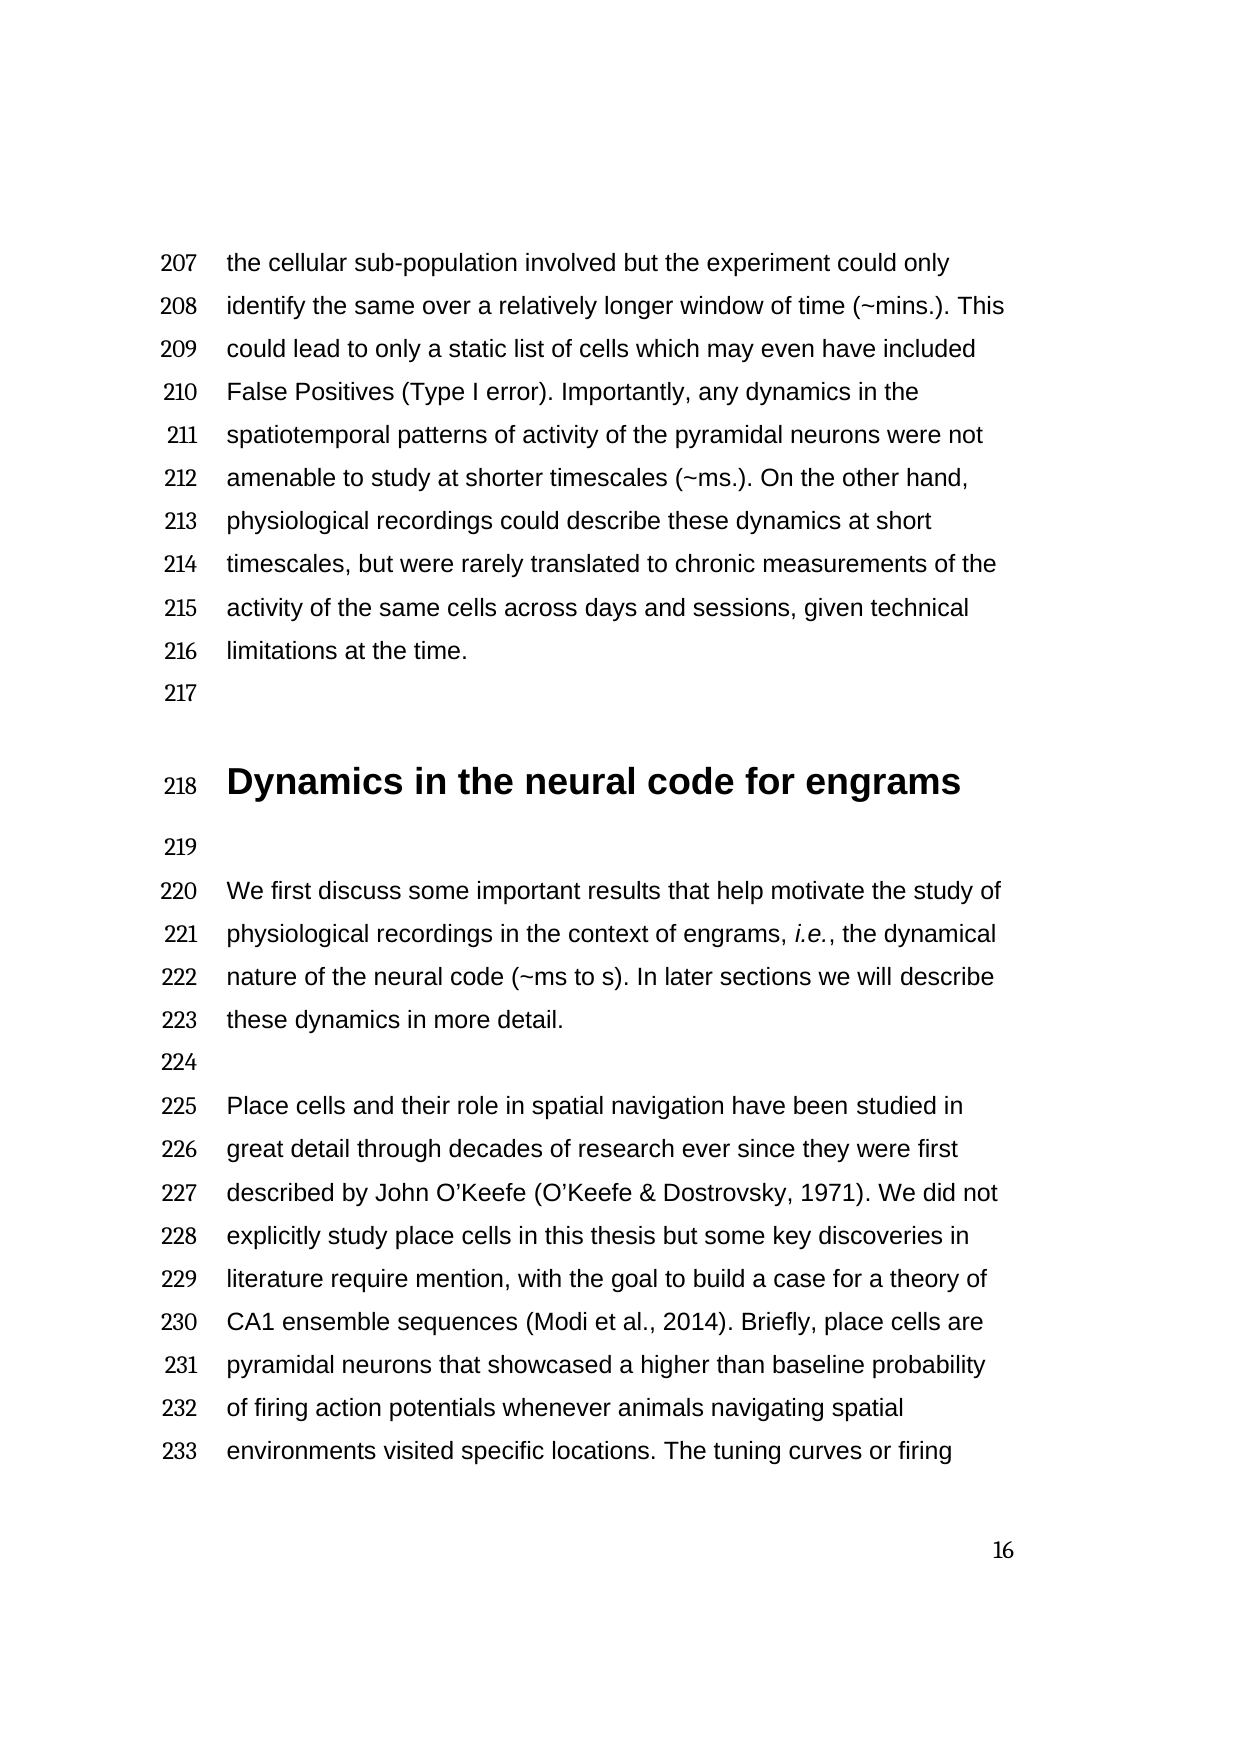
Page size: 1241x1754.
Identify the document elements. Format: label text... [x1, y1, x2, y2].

text We first discuss some important results that help motivate the study of physiological recordings in the context of engrams, i.e., the dynamical nature of the neural code (~ms to s). In later sections we will describe these dynamics in more detail. [226, 876, 1014, 1034]
text Place cells and their role in spatial navigation have been studied in great detail through decades of research ever since they were first described by John O’Keefe (O’Keefe & Dostrovsky, 1971)⁠. We did not explicitly study place cells in this thesis but some key discoveries in literature require mention, with the goal to build a case for a theory of CA1 ensemble sequences (Modi et al., 2014)⁠. Briefly, place cells are pyramidal neurons that showcased a higher than baseline probability of firing action potentials whenever animals navigating spatial environments visited specific locations. The tuning curves or firing [226, 1091, 1014, 1465]
text the cellular sub-population involved but the experiment could only identify the same over a relatively longer window of time (~mins.). This could lead to only a static list of cells which may even have included False Positives (Type I error). Importantly, any dynamics in the spatiotemporal patterns of activity of the pyramidal neurons were not amenable to study at shorter timescales (~ms.). On the other hand, physiological recordings could describe these dynamics at short timescales, but were rarely translated to chronic measurements of the activity of the same cells across days and sessions, given technical limitations at the time. [226, 248, 1014, 664]
subtitle Dynamics in the neural code for engrams [226, 759, 1014, 803]
